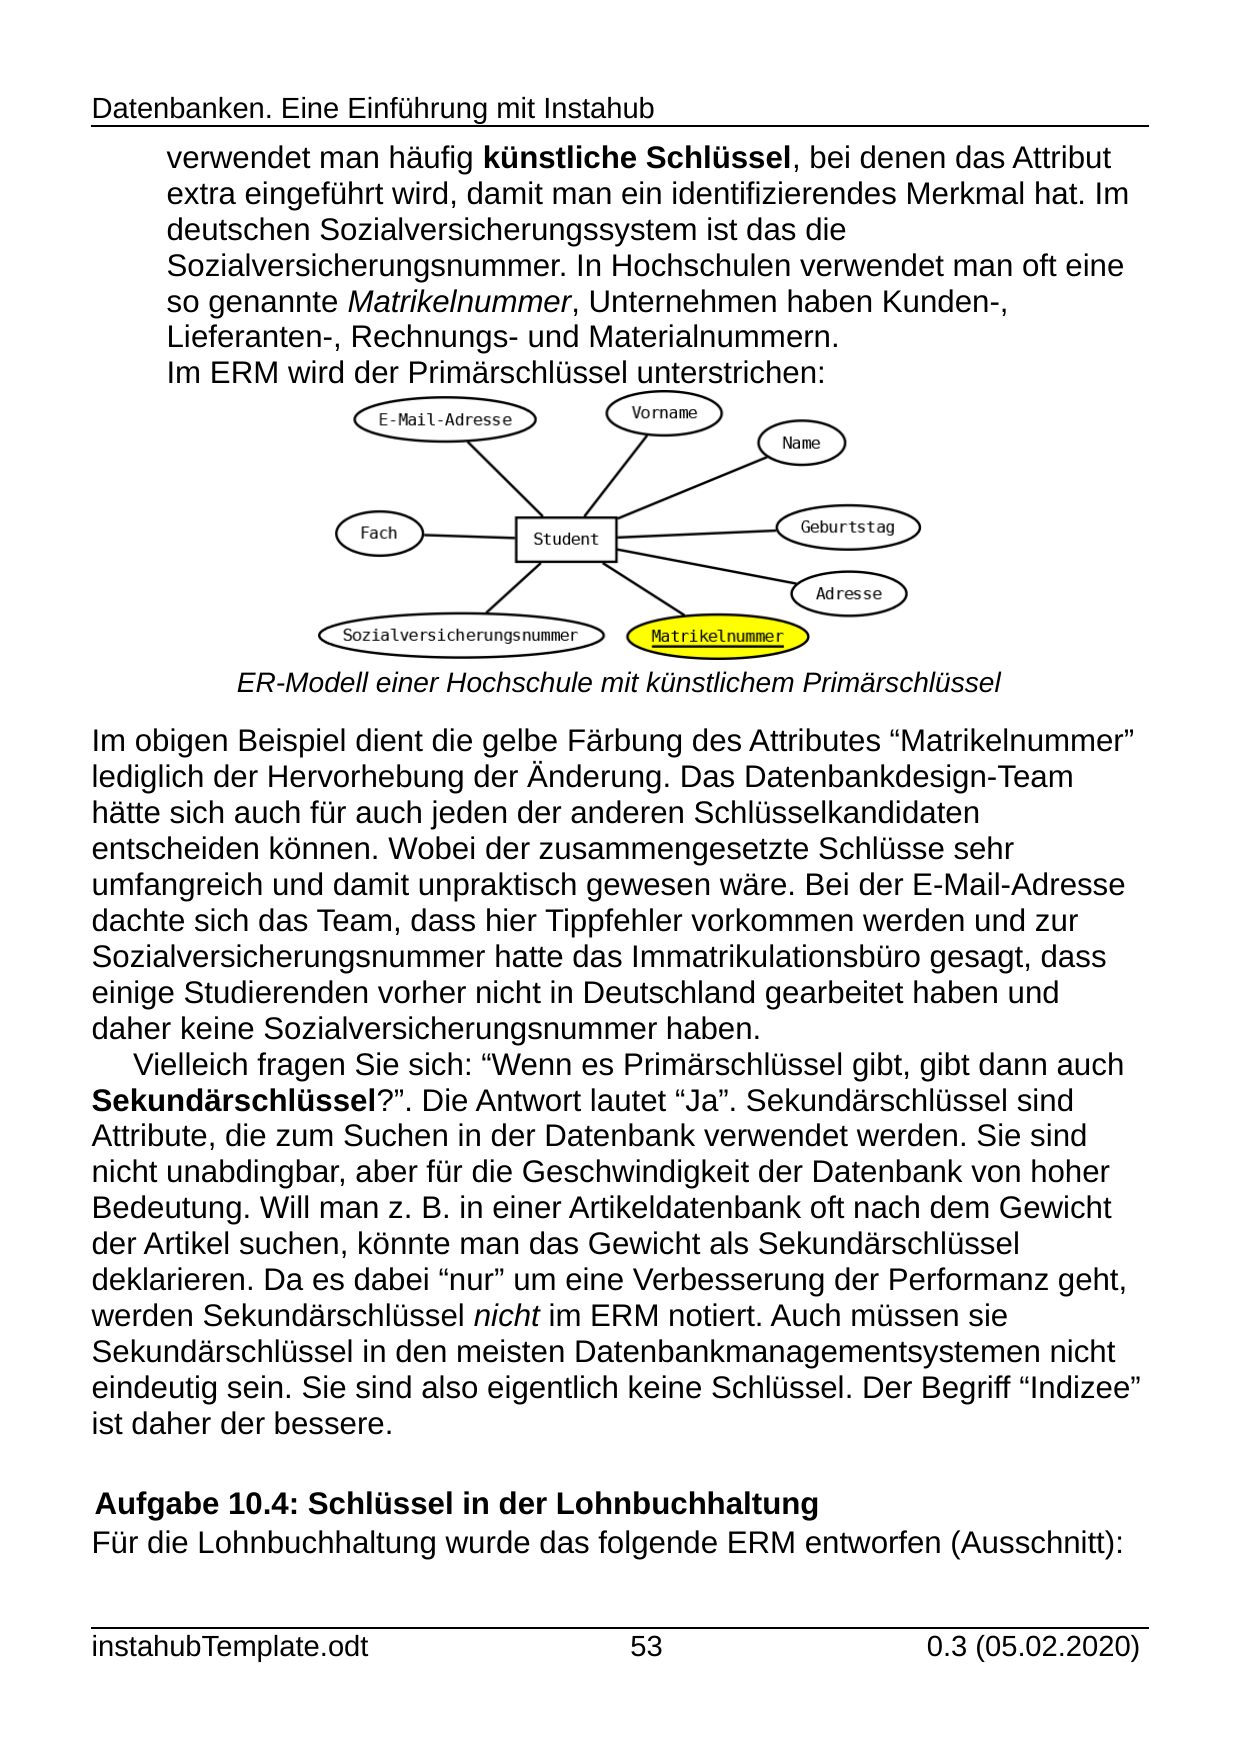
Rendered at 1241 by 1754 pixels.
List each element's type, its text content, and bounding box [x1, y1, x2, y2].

text ER-Modell einer Hochschule mit künstlichem Primärschlüssel [91, 666, 1149, 698]
text Für die Lohnbuchhaltung wurde das folgende ERM entworfen (Ausschnitt): [91, 1524, 1149, 1560]
picture [318, 390, 923, 661]
list verwendet man häufig künstliche Schlüssel, bei denen das Attribut extra eingeführt wird, damit man ein identifizierendes Merkmal hat. Im deutschen Sozialversicherungssystem ist das die Sozialversicherungsnummer. In Hochschulen verwendet man oft eine so genannte Matrikelnummer, Unternehmen haben Kunden-, Lieferanten-, Rechnungs- und Materialnummern. [129, 139, 1149, 354]
subtitle Aufgabe 10.4: Schlüssel in der Lohnbuchhaltung [91, 1482, 1149, 1524]
list Im ERM wird der Primärschlüssel unterstrichen: [129, 354, 1149, 390]
text Im obigen Beispiel dient die gelbe Färbung des Attributes “Matrikelnummer” lediglich der Hervorhebung der Änderung. Das Datenbankdesign-Team hätte sich auch für auch jeden der anderen Schlüsselkandidaten entscheiden können. Wobei der zusammengesetzte Schlüsse sehr umfangreich und damit unpraktisch gewesen wäre. Bei der E-Mail-Adresse dachte sich das Team, dass hier Tippfehler vorkommen werden und zur Sozialversicherungsnummer hatte das Immatrikulationsbüro gesagt, dass einige Studierenden vorher nicht in Deutschland gearbeitet haben und daher keine Sozialversicherungsnummer haben. [91, 722, 1149, 1046]
text Vielleich fragen Sie sich: “Wenn es Primärschlüssel gibt, gibt dann auch Sekundärschlüssel?”. Die Antwort lautet “Ja”. Sekundärschlüssel sind Attribute, die zum Suchen in der Datenbank verwendet werden. Sie sind nicht unabdingbar, aber für die Geschwindigkeit der Datenbank von hoher Bedeutung. Will man z. B. in einer Artikeldatenbank oft nach dem Gewicht der Artikel suchen, könnte man das Gewicht als Sekundärschlüssel deklarieren. Da es dabei “nur” um eine Verbesserung der Performanz geht, werden Sekundärschlüssel nicht im ERM notiert. Auch müssen sie Sekundärschlüssel in den meisten Datenbankmanagementsystemen nicht eindeutig sein. Sie sind also eigentlich keine Schlüssel. Der Begriff “Indizee” ist daher der bessere. [91, 1046, 1149, 1441]
